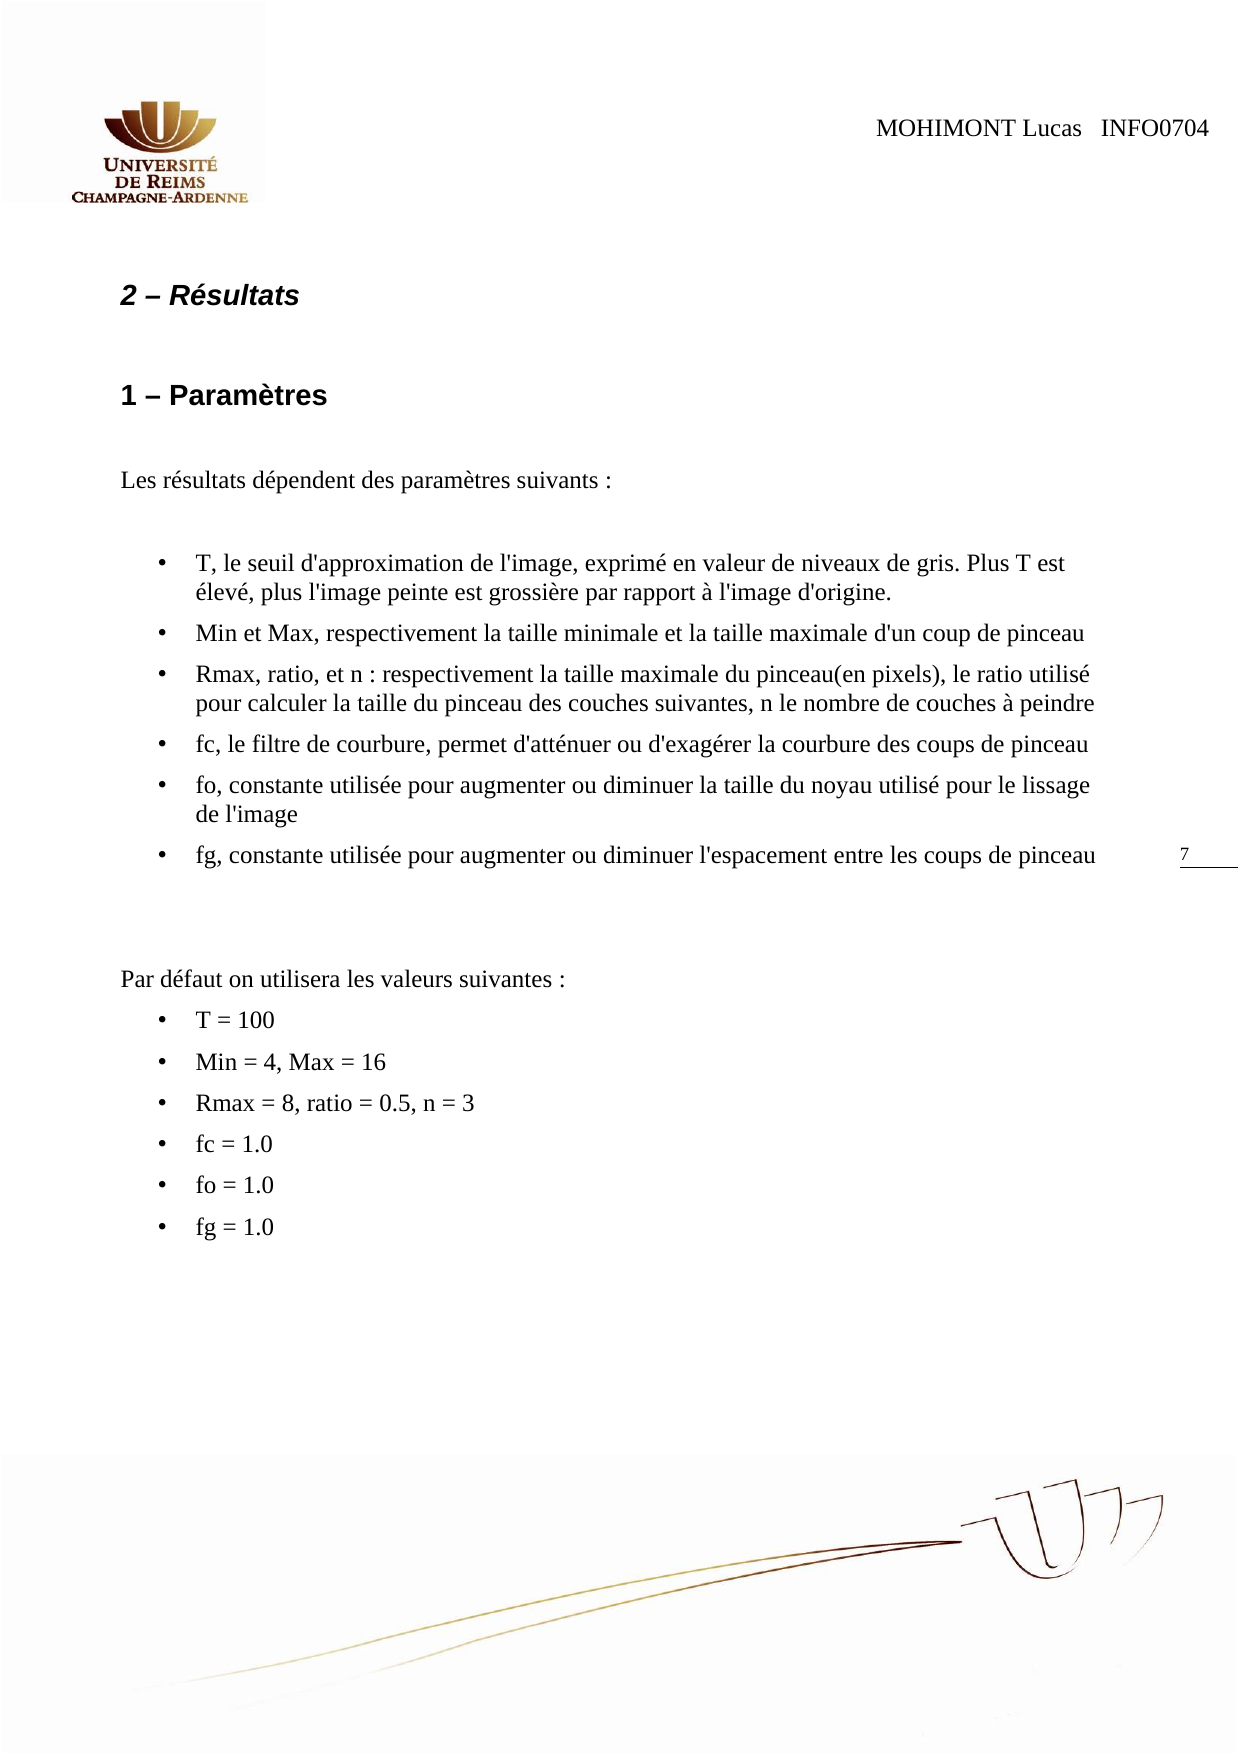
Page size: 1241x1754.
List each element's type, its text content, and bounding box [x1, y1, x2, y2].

table_header Présentation du sujet Pour le projet du module de traitement d'image, j'ai choisit d'implémenter une méthode de rendu non-photoréaliste. Aaron Hertzmann propose dans son article,« Painterly Rendering with Curved Brush Strokes of Multiples Sizes » , une méthode pour créer des images ayant l'apparence de peintures à partir de photographies. Cette méthode permet de simuler les coups de pinceaux d'un peintre en fonction de différents paramètres qui seront exposés plus loin. Ces paramètres permettent de donner un style de peinture précis à une image. I - Résumé de l'article 1 – Méthode principale Cet algorithme va simuler les méthodes utiliser par les peintres pour générer une image ayant l'aspect d'une peinture. L'image sera organisé en un ensemble de couche qui seront peintes successivement. Chaque couches sera associées à une taille de pinceau constante. La couche ayant la plus grande taille de pinceau est peinte en première, puis ensuite nous affinons les détails de l'image en peignant les couches ayant des tailles de pinceau plus petites. Chaque couches sera peinte à partir d'une version lissée de l'image originale. Nous avons gardés le choix du filtre de Gauss comme méthode de lissage de l'image. A.Hertzmann précise que la diffusion non linéaire peut être utilisé à la place du filtre de Gauss pour obtenir de meilleur résultat. Une couche est formée par un ensemble de coups de pinceaux et chaque coups de pinceaux est représentés par un ensemble de points de contrôles formant une B-Spline. Le calcul des points de contrôles se fait à partir du gradient de la luminance de l'image lissée. 2 – Sélection des coups de pinceau Une couche est donc un ensemble de coups de pinceaux. Nous devons parcourir l'image pour sélectionner les coordonnées de départ de chaque coups de pinceau. Une fois les points de contrôles des coups de pinceau calculés, nous pouvons peindre chaque coups dans un ordre aléatoire. Nous avons besoin d'abord de calculer la différence entre l'image originale lissée et l'image peinte. Initialement, l'image peinte est remplis par une par une couleur constante choisie de manière à ce que l'image entière soit traité par l'algorithme. 3 – Calcul des coups de pinceau Un coup de pinceau est initialisé avec un premier point de contrôle (x,y), un rayon R constant et une couleur C constante. Cette couleur C est la couleur de l'image originale lissée aux coordonnées (x,y). Un coup de pinceau est une courbe B-Spline représentée par un ensemble de points de contrôle. Le calcul des points de contrôle s'effectue comme les calculs des termes d'une suite récurrente. On effectue ces calculs jusqu'à atteindre le nombre maximal de points de contrôle définis par l'utilisateur et également si on atteint une autre condition d'arrêt. Le calcul s'arrête prématurément si l'amplitude du gradient est nulle en un point (x,y). II – Implémentation et résultats 1 – Choix d'implémentation L'implémentation a été réalisé en C++ avec la bibliothèque OpenCV. OpenCV nous fournit les fonctions essentielles aux chargements et l'enregistrement d'image, aux calculs de gradient et au lissage d'image utilisées par les différents algorithmes présentés précédemment. Les algorithmes présentés par A.Hertzmann sont suffisamment génériques pour nous laisser choisir des structures de données adaptés. Les rayons des pinceaux simulés par l'algorithme de rendu sont calculés à partir de 3 constantes : le rayon maximum du pinceau, un facteur qui permettra de calculer les rayons suivants à partir du rayon maximum et le nombre de rayon utilisé pour peindre l'image(c'est à dire le nombre de couches peintes successivement). Concernant le calcul de la différence entre l'image de référence lissée et l'image peinte, la différence calculée pour la première couche est fixée à la constante 2*T, de manière à ce que l'erreur moyenne de chaque région M soit toujours supérieure au taux d'approximation T. Ainsi l'image résultante sera peinte sur toute sa surface. La constante T est comprise entre 0 et 255 et correspondant à l'approximation à atteindre par rapport à l'image originale. Plus T est élevé, plus l'approximation sera grossière, et plus T est faible, plus l'image résultante sera fidèle à l'image d'origine. Nous avons choisit de peindre chaque coups de pinceau juste après l'avoir calculé, ce qui évite des stockages inutiles. Nous utilisons un Z-Buffer pour peindre les coups de pinceau de manière aléatoire mais aussi pour réduire le nombre de coups de pinceau à calculer. Le Z-Buffer est une image en niveau de gris initialisée à 0 sur tous ses pixels. Nous attribuons à chaque coups de pinceau une valeur z aléatoire comprise entre 1 et 255. Si cette valeur z est supérieure à la valeur présente dans le Z-Buffer nous pouvons peindre le coups de pinceau, sinon ce coups de pinceau n'a pas besoin d'être calculé puisqu'il ne sera pas peint. Lorsque nous peignons l'image, nous peignons aussi dans le Z-Buffer mais avec un rayon R plus petit pour éviter que certains coups de pinceaux ne soient trop espacé les uns des autres dans certaines zone de l'image. Par rapport à la version proposée par A.Hertzmann, il manque la gestion de la transparence entre les couches qui se superposent et aussi il manque une part d'aléatoire propre à certains style de peinture. Nous avons limité cette part d'aléatoire au minimum, en modifiant la couleur des coups de pinceau à partir du z aléatoire généré pour le Z-Buffer. Cette variation de la couleur donne à l'image un aspect moins parfait. 2 – Résultats 1 – Paramètres Les résultats dépendent des paramètres suivants : T, le seuil d'approximation de l'image, exprimé en valeur de niveaux de gris. Plus T est élevé, plus l'image peinte est grossière par rapport à l'image d'origine. Min et Max, respectivement la taille minimale et la taille maximale d'un coup de pinceau Rmax, ratio, et n : respectivement la taille maximale du pinceau(en pixels), le ratio utilisé pour calculer la taille du pinceau des couches suivantes, n le nombre de couches à peindre fc, le filtre de courbure, permet d'atténuer ou d'exagérer la courbure des coups de pinceau fo, constante utilisée pour augmenter ou diminuer la taille du noyau utilisé pour le lissage de l'image fg, constante utilisée pour augmenter ou diminuer l'espacement entre les coups de pinceau Par défaut on utilisera les valeurs suivantes : T = 100 Min = 4, Max = 16 Rmax = 8, ratio = 0.5, n = 3 fc = 1.0 fo = 1.0 fg = 1.0 2 – Approximation de l'image originale Nous ferons varier l'approximation de l'image de manière à avoir 3 résultats assez différents : L'approximation de l'image ne dépends pas que de dépends, elle dépend également de la taille maximale des coups de pinceaux et de la taille des pinceaux. On peut s'approcher d'un style pointilliste en gardant une approximation faible(T > 100) et en limitant la taille des coups de pinceau (Max < 4) : 3 – Le cas particulier des visages La méthode proposée par A.Hertzmann donne des rendus assez proche de peinture pour des objets ou des paysages par exemples. Mais les visages humains sont souvent déformés lorsque l'on utilise cette méthode. Comme les coups de pinceau sont dessinés aléatoirement, les visages sont rarement mis en valeur. Cette méthode ne donne des résultats satisfaisant pour les portraits que si l'on choisit une approximation très fidèle de l'image originale(T < 50). Ou alors l'image originale doit avoir une résolution assez grande(supérieur à 1920X1080). On peut obtenir un meilleur résultat en augmentant la résolution de l'image originale et en augmentant la taille du noyau utilisé pour le lissage : 4 – Conclusion La méthode proposée par A.Hertzmann dans son article publié en 1998 produit des résultats assez proche des peintures faites par l'Homme. Mais cette méthode a un certains nombre de limites. La modélisation des coups de pinceau est limité car les paramètres utilisés restent statiques, ce qui peut justement donner l'impression que ces images ont effectivement été générées par une machine. Cette méthode n'est pas adapté pour « peindre » des portraits, la machine n'ayant pas la capacité de reconnaître les visages, les résultats sont souvent approximatifs(voir difforme dans certains cas). Il serait intéressant de modifier cette méthode avec des techniques de reconnaissance des visages pour obtenir un résultat plus proche de la réalité. [109, 142, 1128, 1453]
picture [1, 1, 265, 203]
picture [1, 1454, 1236, 1753]
